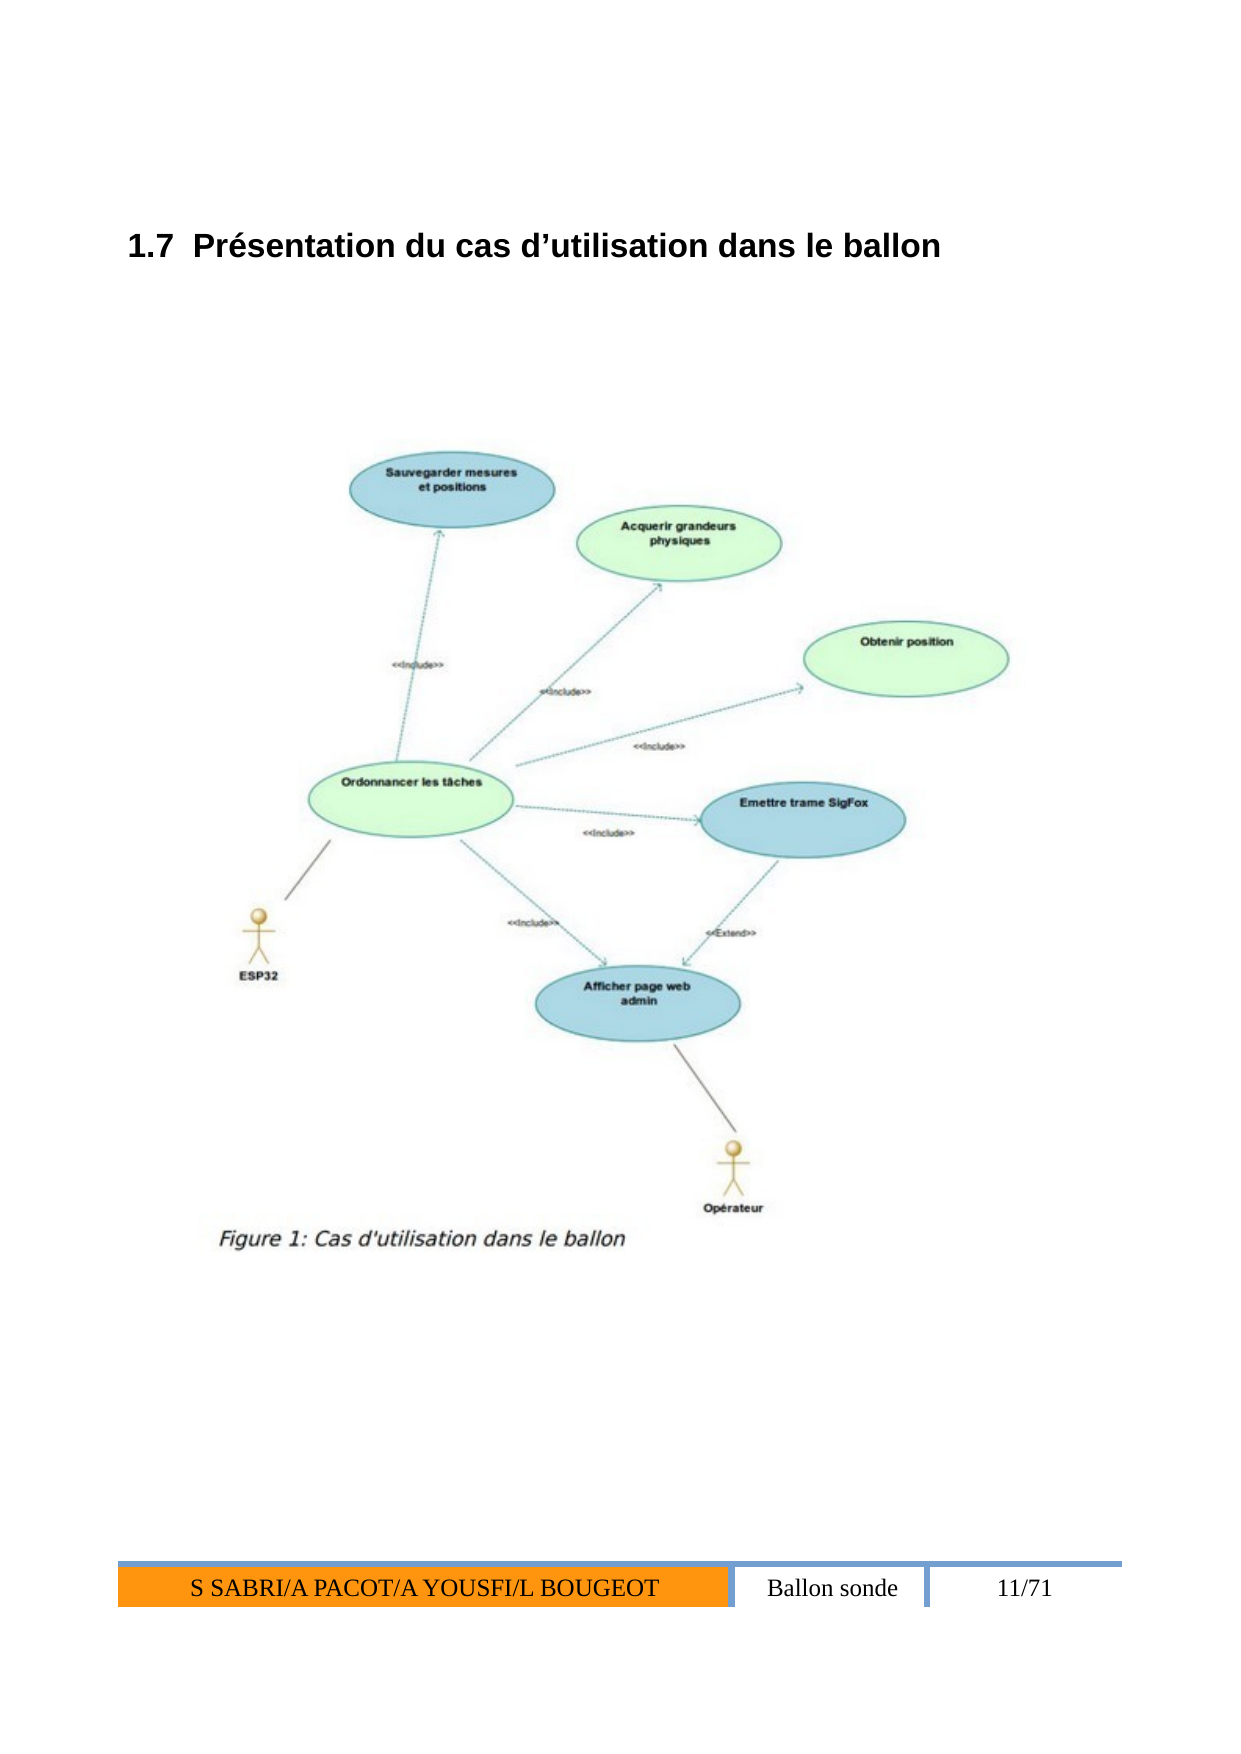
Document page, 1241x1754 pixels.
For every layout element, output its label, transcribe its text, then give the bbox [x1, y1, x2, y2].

subtitle Présentation du cas d’utilisation dans le ballon [118, 226, 1122, 265]
picture [124, 438, 1129, 1253]
